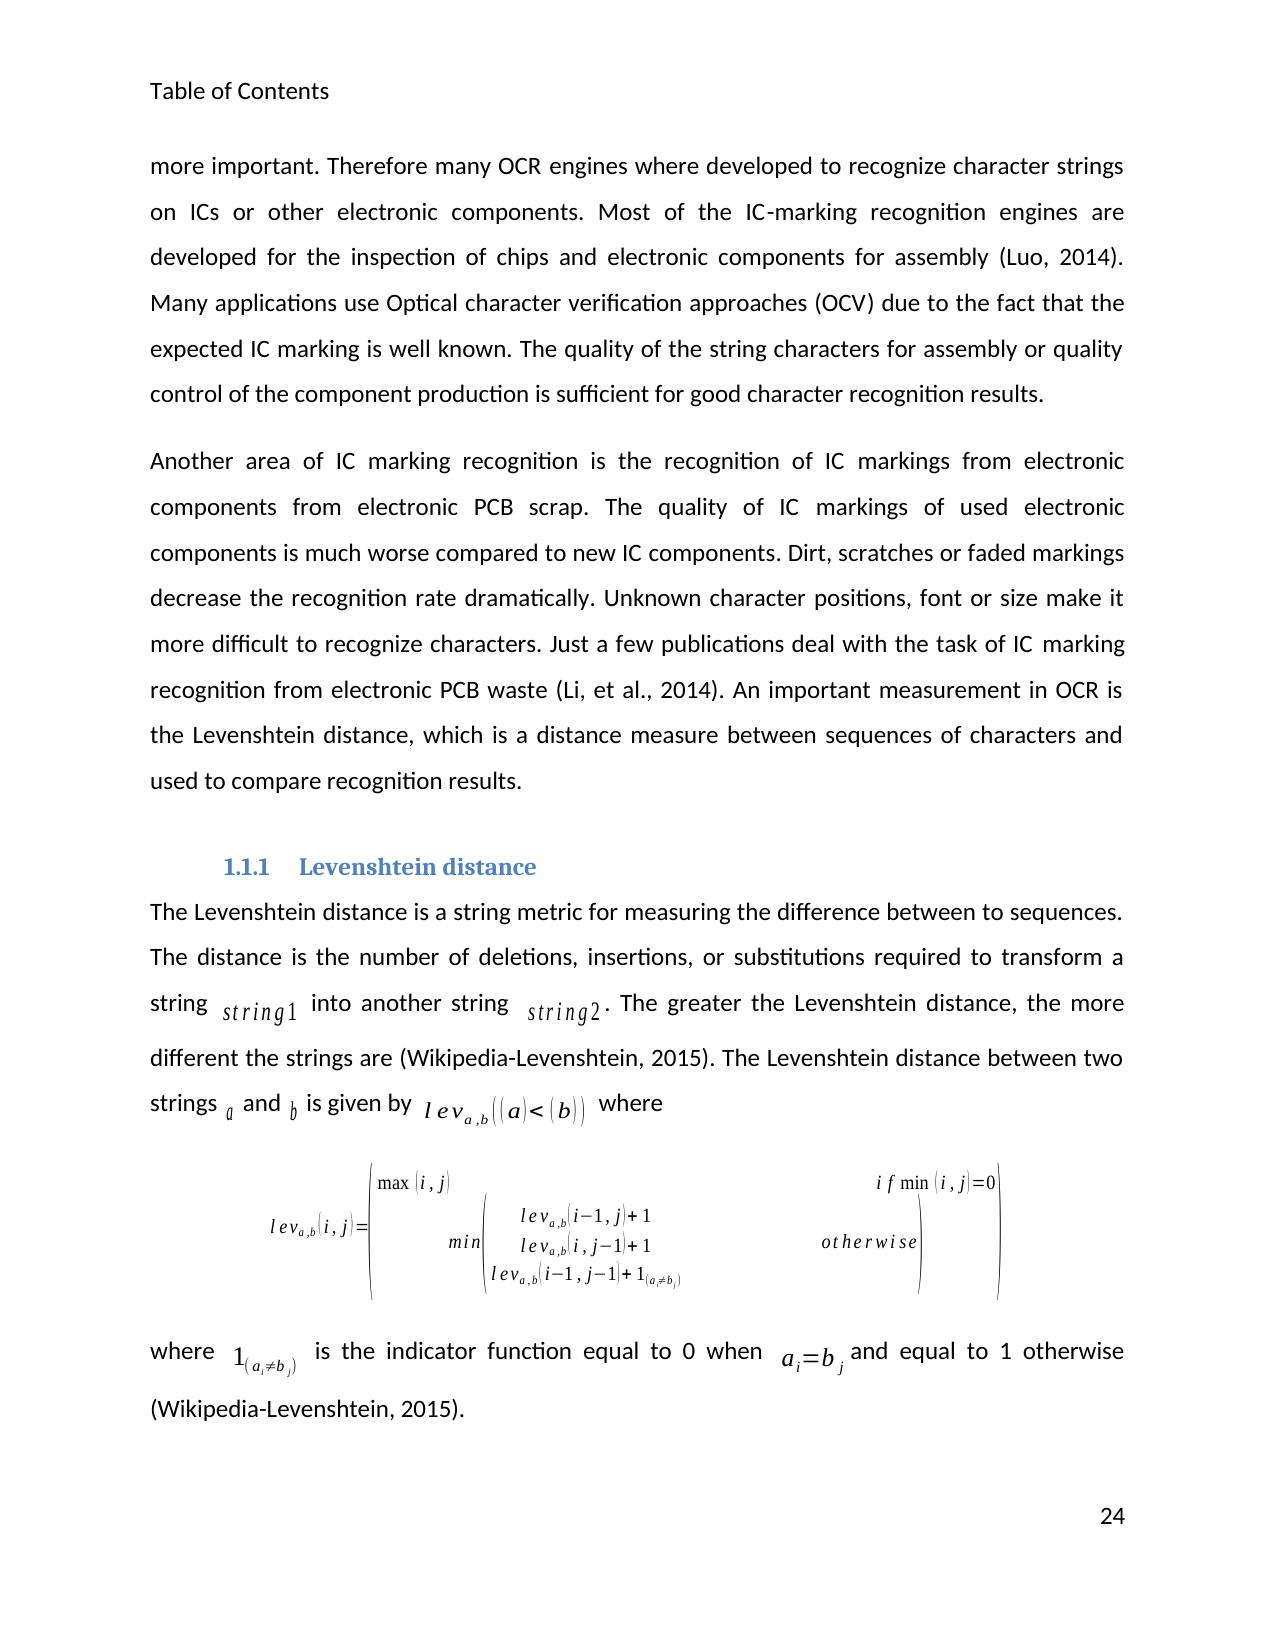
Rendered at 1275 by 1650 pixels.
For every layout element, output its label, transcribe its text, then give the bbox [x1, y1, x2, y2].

subtitle Levenshtein distance [224, 853, 1125, 881]
text more important. Therefore many OCR engines where developed to recognize character strings on ICs or other electronic components. Most of the IC-marking recognition engines are developed for the inspection of chips and electronic components for assembly (Luo, 2014). Many applications use Optical character verification approaches (OCV) due to the fact that the expected IC marking is well known. The quality of the string characters for assembly or quality control of the component production is sufficient for good character recognition results. [150, 150, 1125, 409]
text where is the indicator function equal to 0 when and equal to 1 otherwise (Wikipedia-Levenshtein, 2015). [150, 1335, 1125, 1423]
text Another area of IC marking recognition is the recognition of IC markings from electronic components from electronic PCB scrap. The quality of IC markings of used electronic components is much worse compared to new IC components. Dirt, scratches or faded markings decrease the recognition rate dramatically. Unknown character positions, font or size make it more difficult to recognize characters. Just a few publications deal with the task of IC marking recognition from electronic PCB waste (Li, et al., 2014). An important measurement in OCR is the Levenshtein distance, which is a distance measure between sequences of characters and used to compare recognition results. [150, 445, 1125, 796]
text The Levenshtein distance is a string metric for measuring the difference between to sequences. The distance is the number of deletions, insertions, or substitutions required to transform a string into another string. The greater the Levenshtein distance, the more different the strings are (Wikipedia-Levenshtein, 2015). The Levenshtein distance between two strings and is given by where [150, 896, 1125, 1127]
